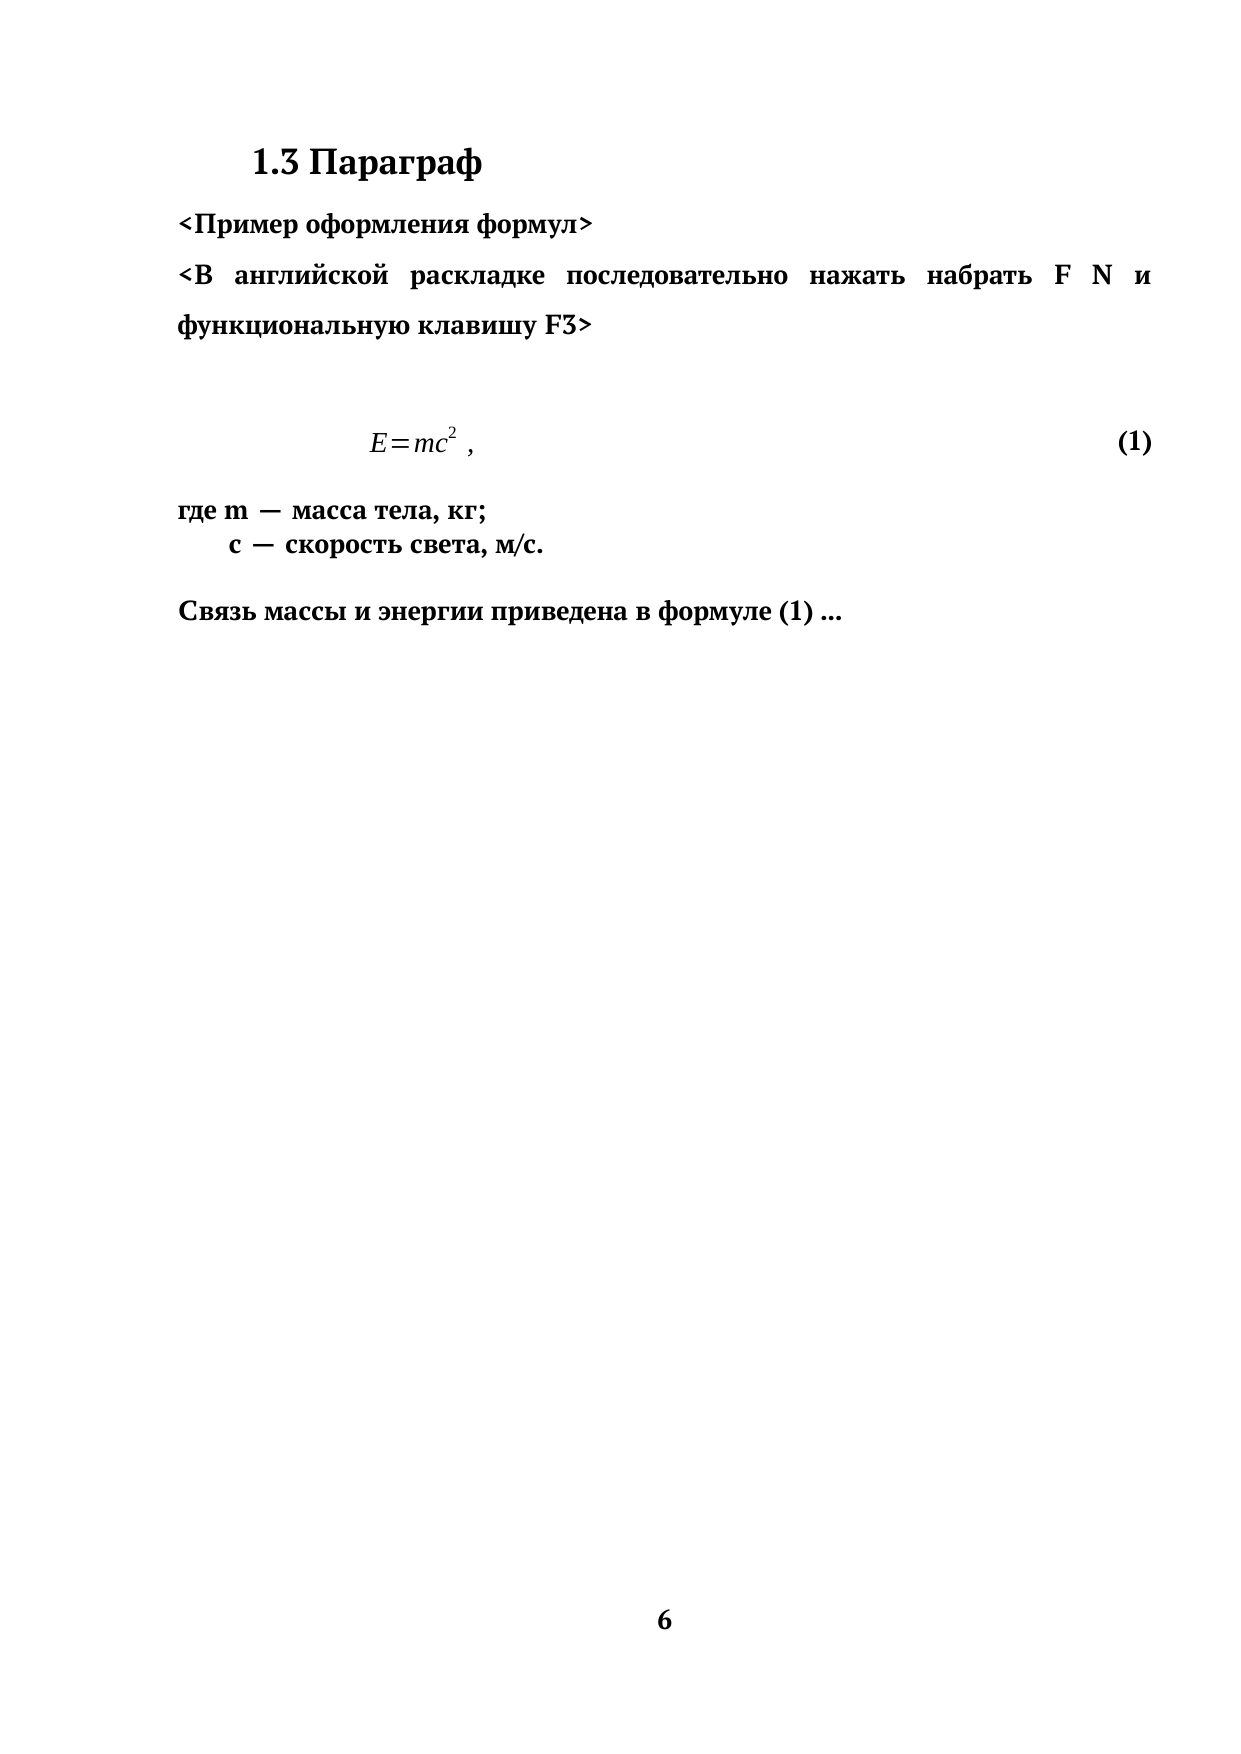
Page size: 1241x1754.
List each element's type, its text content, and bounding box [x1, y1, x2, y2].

text <Пример оформления формул> [177, 207, 1152, 240]
text c — скорость света, м/с. [177, 526, 1152, 559]
table_header [177, 423, 664, 459]
table_header (1) [664, 423, 1152, 459]
subtitle 1.3 Параграф [251, 139, 1152, 183]
text <В английской раскладке последовательно нажать набрать F N и функциональную клавишу F3> [177, 257, 1152, 341]
text Связь массы и энергии приведена в формуле (1) ... [177, 593, 1152, 627]
text где m — масса тела, кг; [177, 492, 1152, 526]
